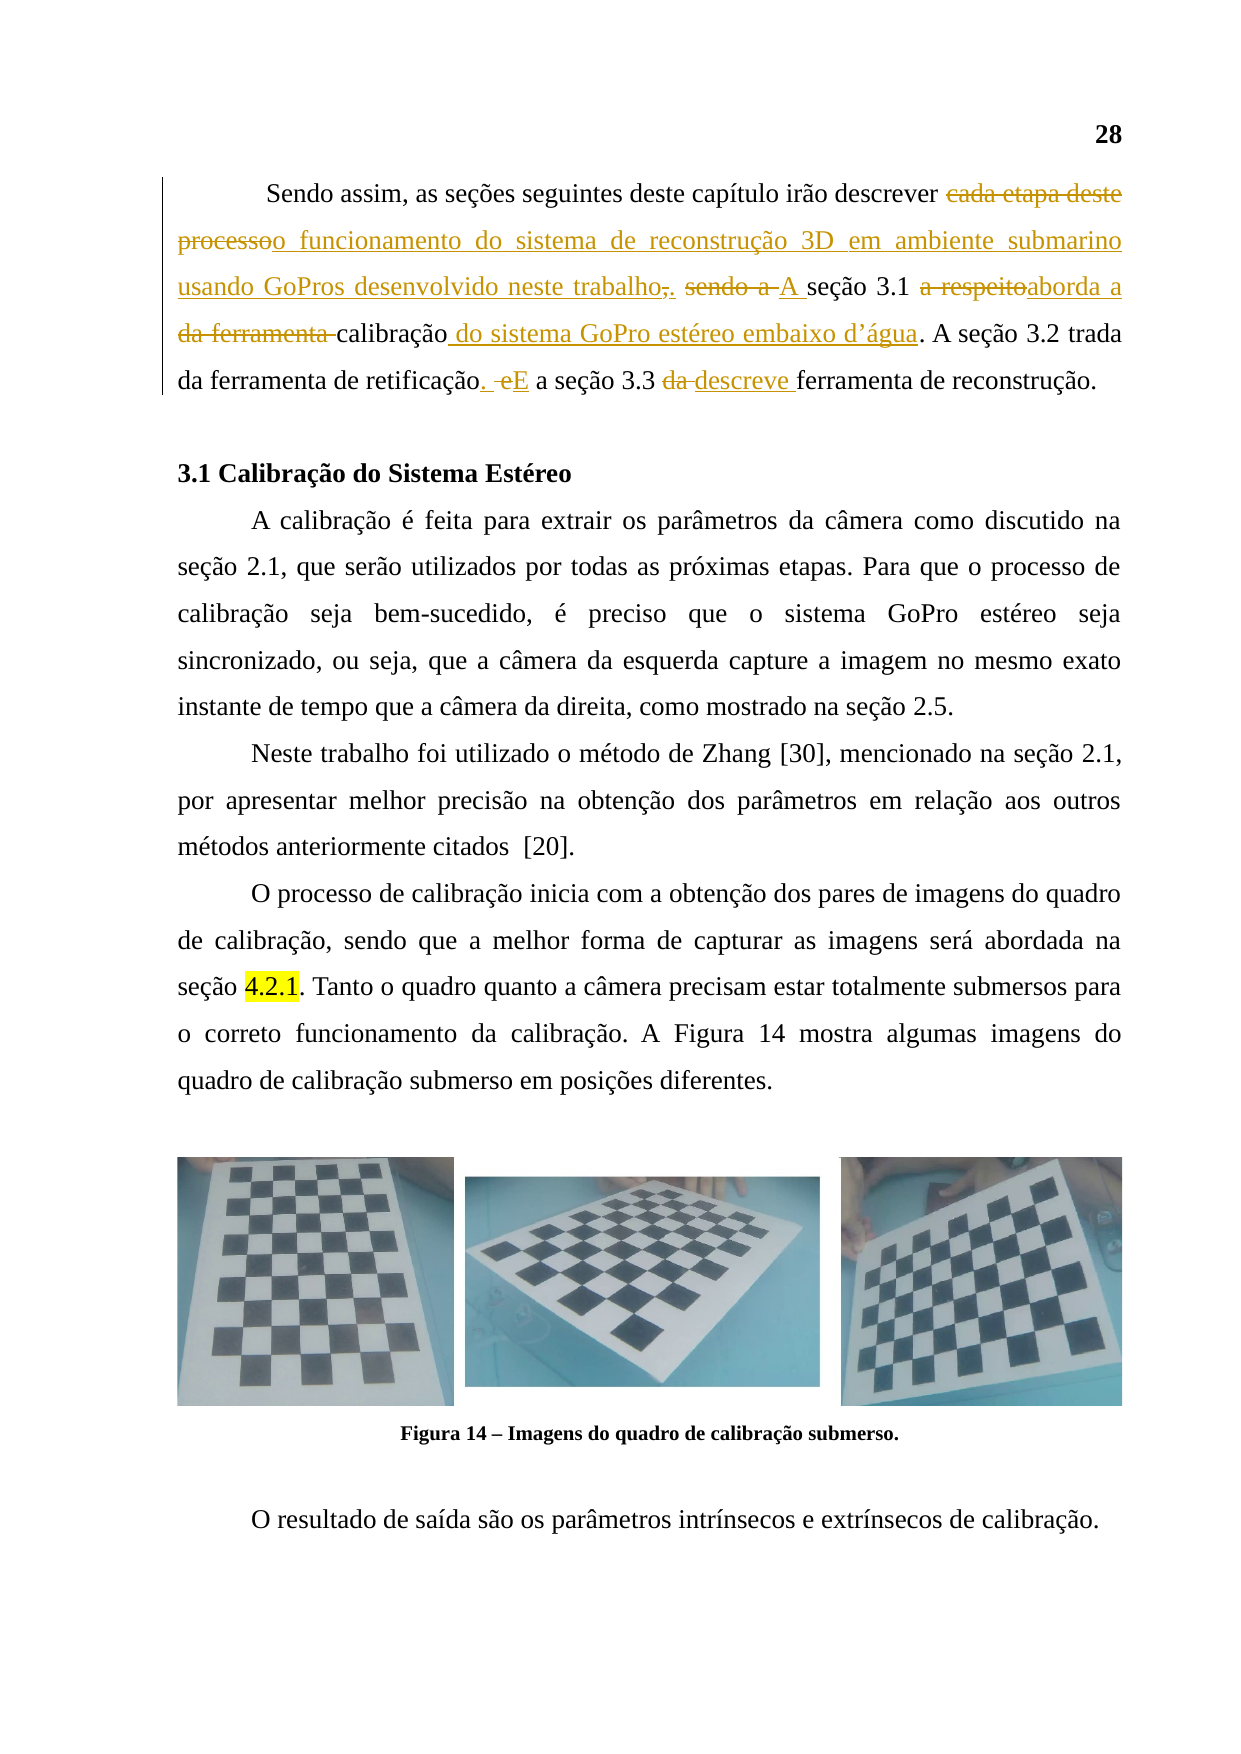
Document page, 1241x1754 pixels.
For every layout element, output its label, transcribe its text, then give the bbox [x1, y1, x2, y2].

subtitle Calibração do Sistema Estéreo [177, 457, 1122, 488]
text O processo de calibração inicia com a obtenção dos pares de imagens do quadro de calibração, sendo que a melhor forma de capturar as imagens será abordada na seção 4.2.1. Tanto o quadro quanto a câmera precisam estar totalmente submersos para o correto funcionamento da calibração. A Figura 14 mostra algumas imagens do quadro de calibração submerso em posições diferentes. [177, 877, 1122, 1095]
text A calibração é feita para extrair os parâmetros da câmera como discutido na seção 2.1, que serão utilizados por todas as próximas etapas. Para que o processo de calibração seja bem-sucedido, é preciso que o sistema GoPro estéreo seja sincronizado, ou seja, que a câmera da esquerda capture a imagem no mesmo exato instante de tempo que a câmera da direita, como mostrado na seção 2.5. [177, 504, 1122, 722]
picture [177, 1157, 1123, 1406]
text Figura 14 – Imagens do quadro de calibração submerso. [177, 1421, 1122, 1445]
text Neste trabalho foi utilizado o método de Zhang [30], mencionado na seção 2.1, por apresentar melhor precisão na obtenção dos parâmetros em relação aos outros métodos anteriormente citados [20]. [177, 737, 1122, 862]
text O resultado de saída são os parâmetros intrínsecos e extrínsecos de calibração. [177, 1503, 1122, 1534]
